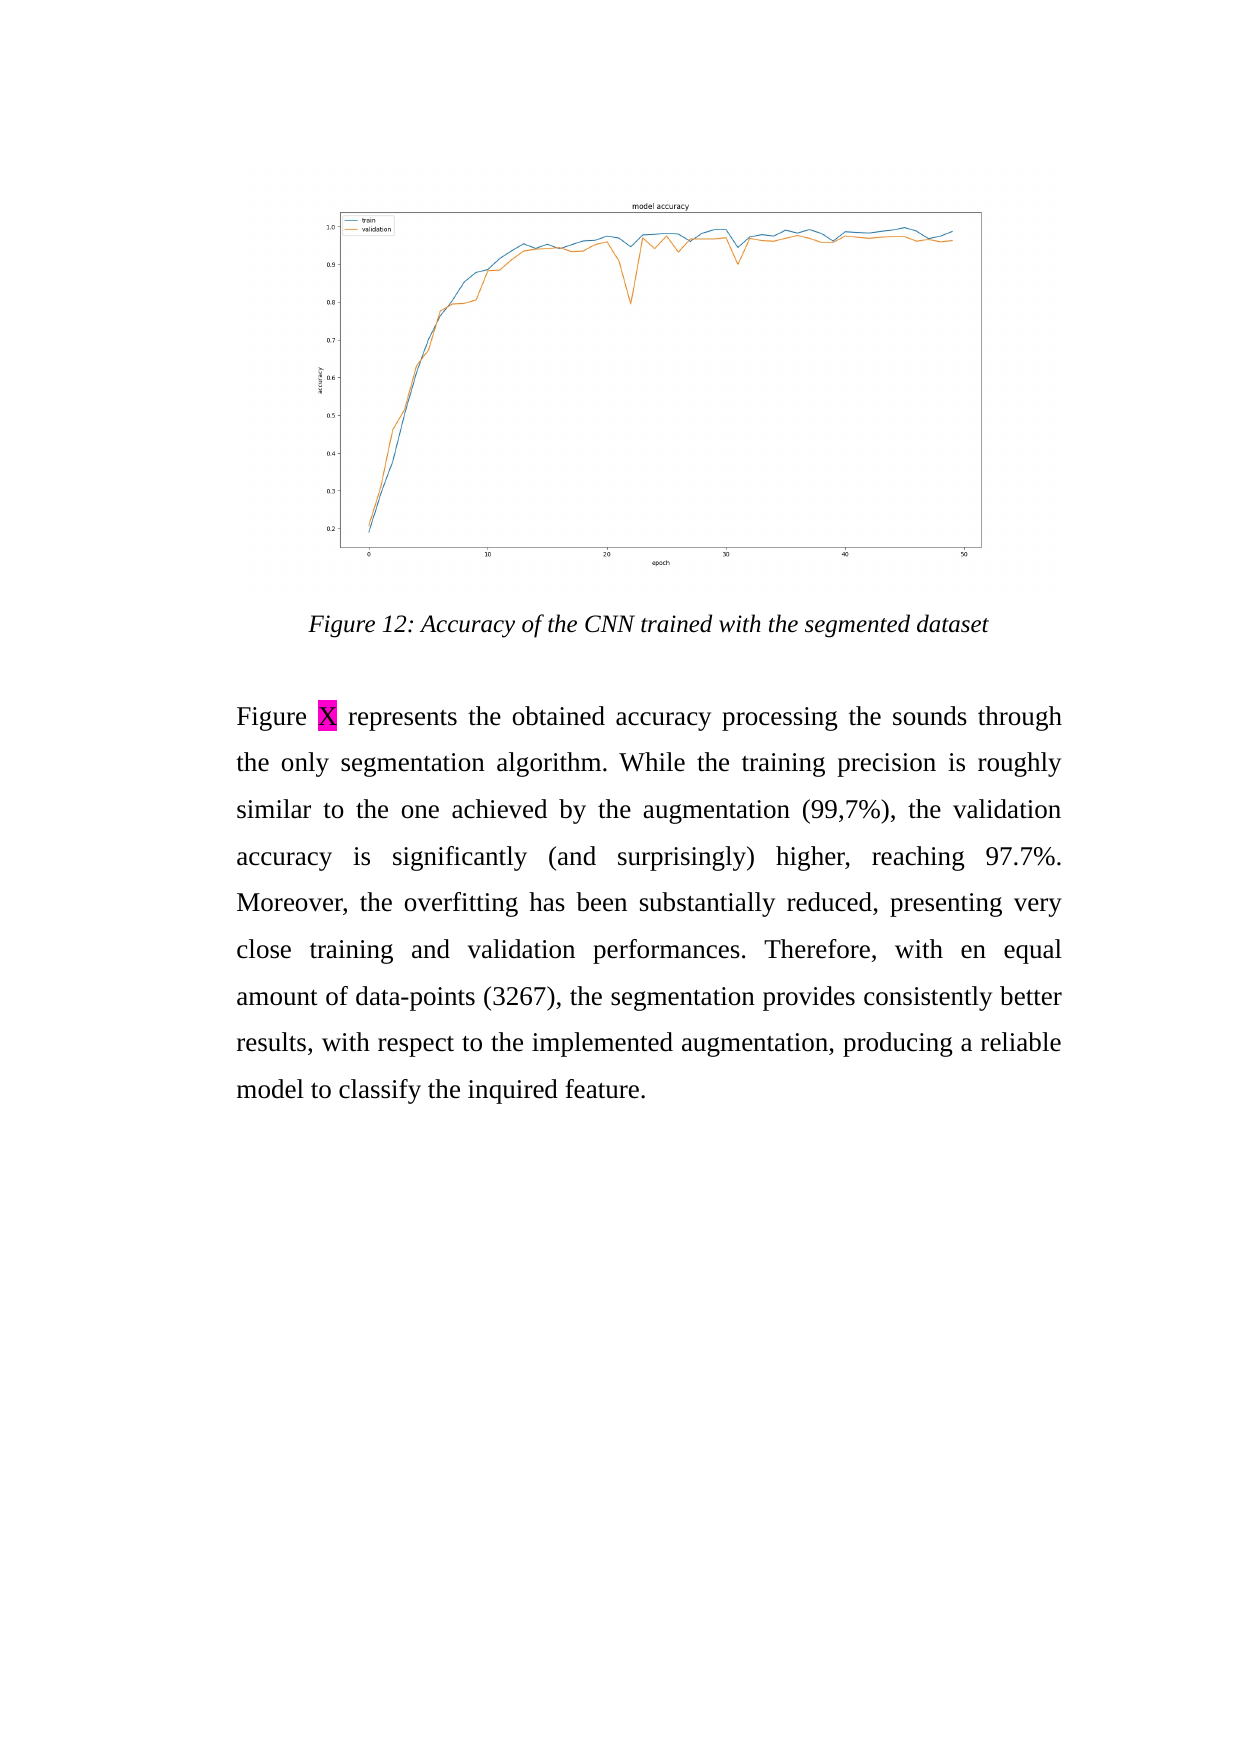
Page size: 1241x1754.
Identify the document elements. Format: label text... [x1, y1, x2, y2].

text Figure 12: Accuracy of the CNN trained with the segmented dataset [236, 595, 1063, 638]
picture [236, 160, 1063, 595]
text Figure X represents the obtained accuracy processing the sounds through the only segmentation algorithm. While the training precision is roughly similar to the one achieved by the augmentation (99,7%), the validation accuracy is significantly (and surprisingly) higher, reaching 97.7%. Moreover, the overfitting has been substantially reduced, presenting very close training and validation performances. Therefore, with en equal amount of data-points (3267), the segmentation provides consistently better results, with respect to the implemented augmentation, producing a reliable model to classify the inquired feature. [236, 700, 1063, 1104]
